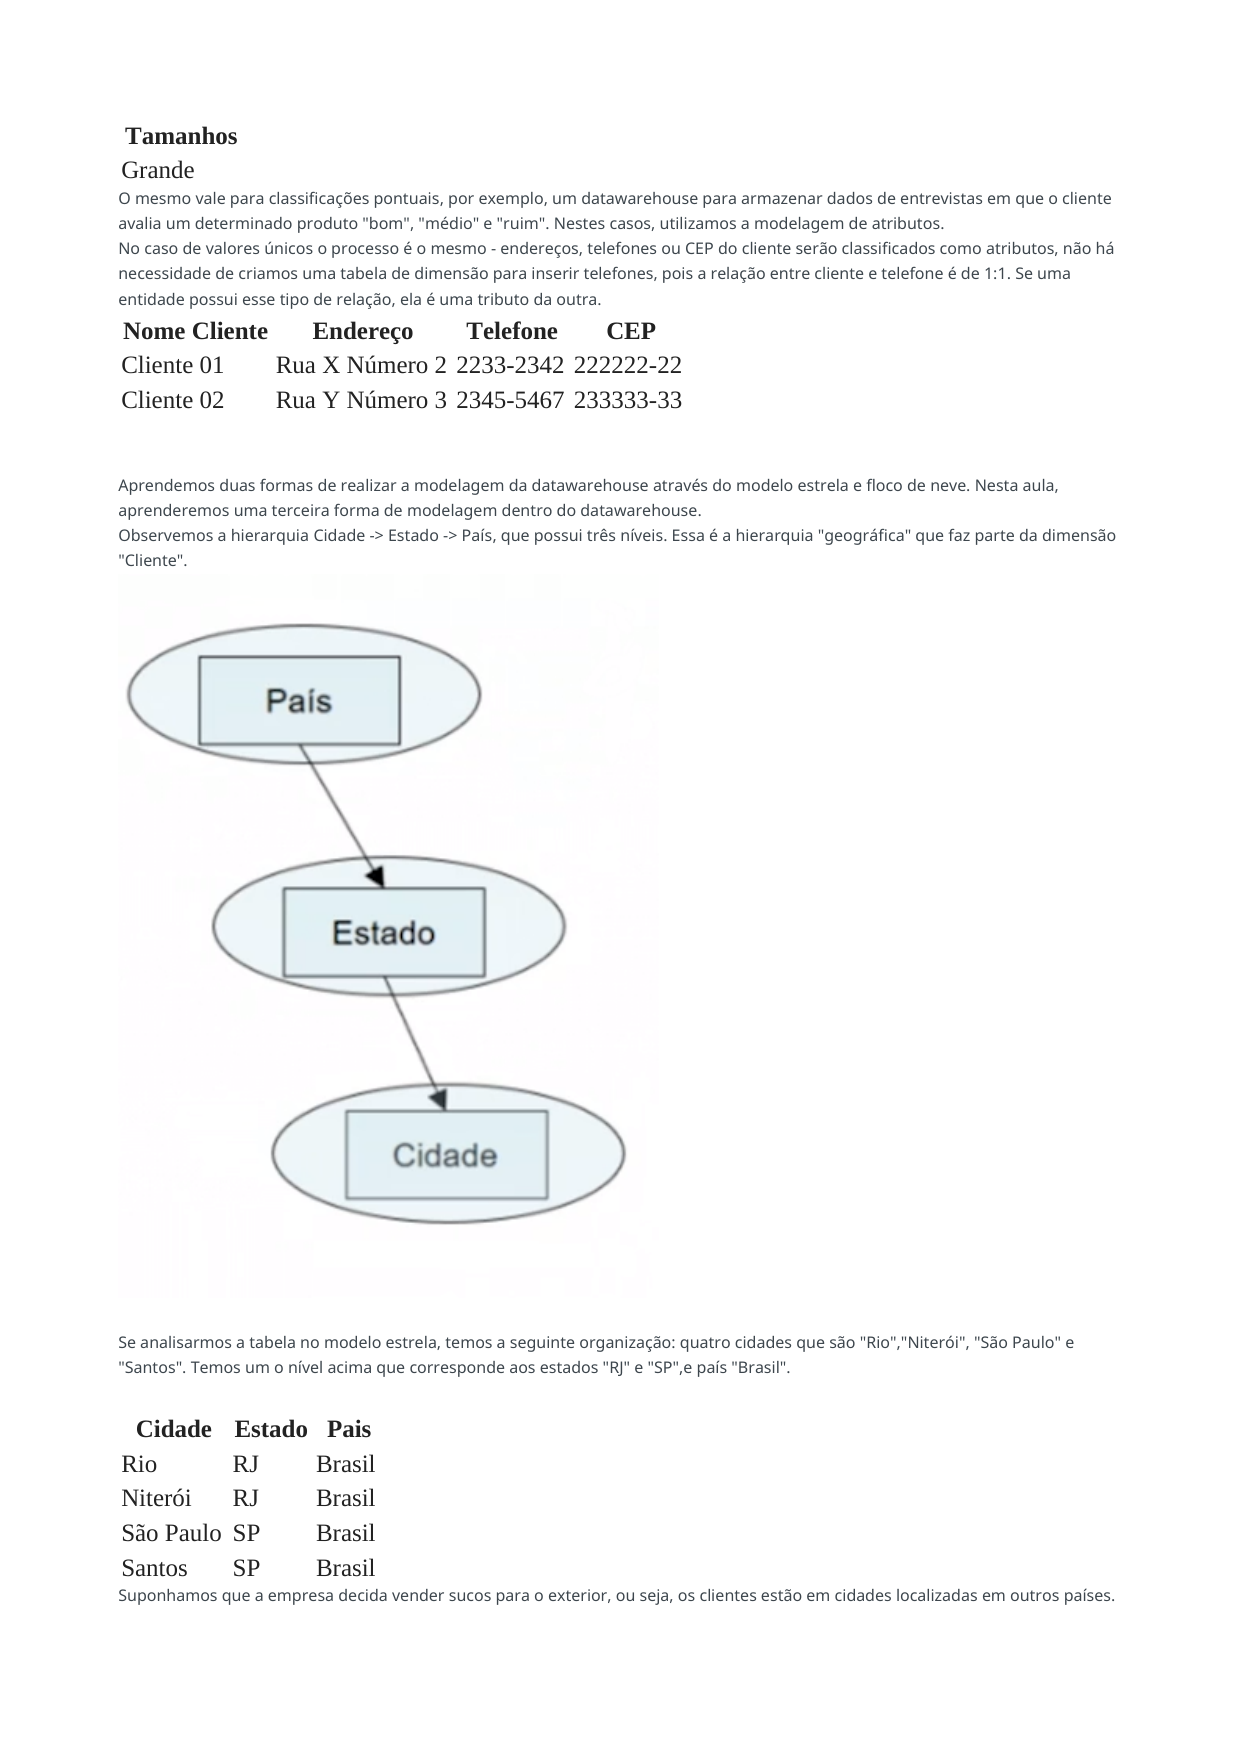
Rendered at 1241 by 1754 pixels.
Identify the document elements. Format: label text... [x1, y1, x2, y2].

picture [118, 574, 659, 1298]
table_cell Brasil [313, 1550, 385, 1584]
table_cell Rua Y Número 3 [273, 382, 453, 417]
table_cell Niterói [118, 1481, 229, 1515]
table_cell 222222-22 [571, 348, 691, 382]
table_cell Brasil [313, 1446, 385, 1481]
table_cell SP [230, 1515, 313, 1550]
table_cell 2345-5467 [453, 382, 571, 417]
text No caso de valores únicos o processo é o mesmo - endereços, telefones ou CEP do cliente serão classificados como atributos, não há necessidade de criamos uma tabela de dimensão para inserir telefones, pois a relação entre cliente e telefone é de 1:1. Se uma entidade possui esse tipo de relação, ela é uma tributo da outra. [118, 237, 1122, 309]
table_header Cidade [118, 1411, 229, 1446]
text Se analisarmos a tabela no modelo estrela, temos a seguinte organização: quatro cidades que são "Rio","Niterói", "São Paulo" e "Santos". Temos um o nível acima que corresponde aos estados "RJ" e "SP",e país "Brasil". [118, 1332, 1122, 1379]
table_header Endereço [273, 313, 453, 347]
table_cell Brasil [313, 1515, 385, 1550]
table_cell 233333-33 [571, 382, 691, 417]
table_cell Rio [118, 1446, 229, 1481]
table_cell Rua X Número 2 [273, 348, 453, 382]
text Suponhamos que a empresa decida vender sucos para o exterior, ou seja, os clientes estão em cidades localizadas em outros países. [118, 1584, 1122, 1606]
table_cell RJ [230, 1481, 313, 1515]
table_cell São Paulo [118, 1515, 229, 1550]
table_cell Cliente 02 [118, 382, 273, 417]
table_cell SP [230, 1550, 313, 1584]
text Observemos a hierarquia Cidade -> Estado -> País, que possui três níveis. Essa é a hierarquia "geográfica" que faz parte da dimensão "Cliente". [118, 524, 1122, 571]
table_header Pais [313, 1411, 385, 1446]
table_cell Cliente 01 [118, 348, 273, 382]
table_header Estado [230, 1411, 313, 1446]
text O mesmo vale para classificações pontuais, por exemplo, um datawarehouse para armazenar dados de entrevistas em que o cliente avalia um determinado produto "bom", "médio" e "ruim". Nestes casos, utilizamos a modelagem de atributos. [118, 187, 1122, 234]
table_header Tamanhos [118, 118, 244, 153]
table_cell RJ [230, 1446, 313, 1481]
table_header CEP [571, 313, 691, 347]
table_cell Santos [118, 1550, 229, 1584]
table_header Nome Cliente [118, 313, 273, 347]
text Aprendemos duas formas de realizar a modelagem da datawarehouse através do modelo estrela e floco de neve. Nesta aula, aprenderemos uma terceira forma de modelagem dentro do datawarehouse. [118, 474, 1122, 521]
table_cell Brasil [313, 1481, 385, 1515]
table_cell Grande [118, 153, 244, 187]
table_cell 2233-2342 [453, 348, 571, 382]
table_header Telefone [453, 313, 571, 347]
